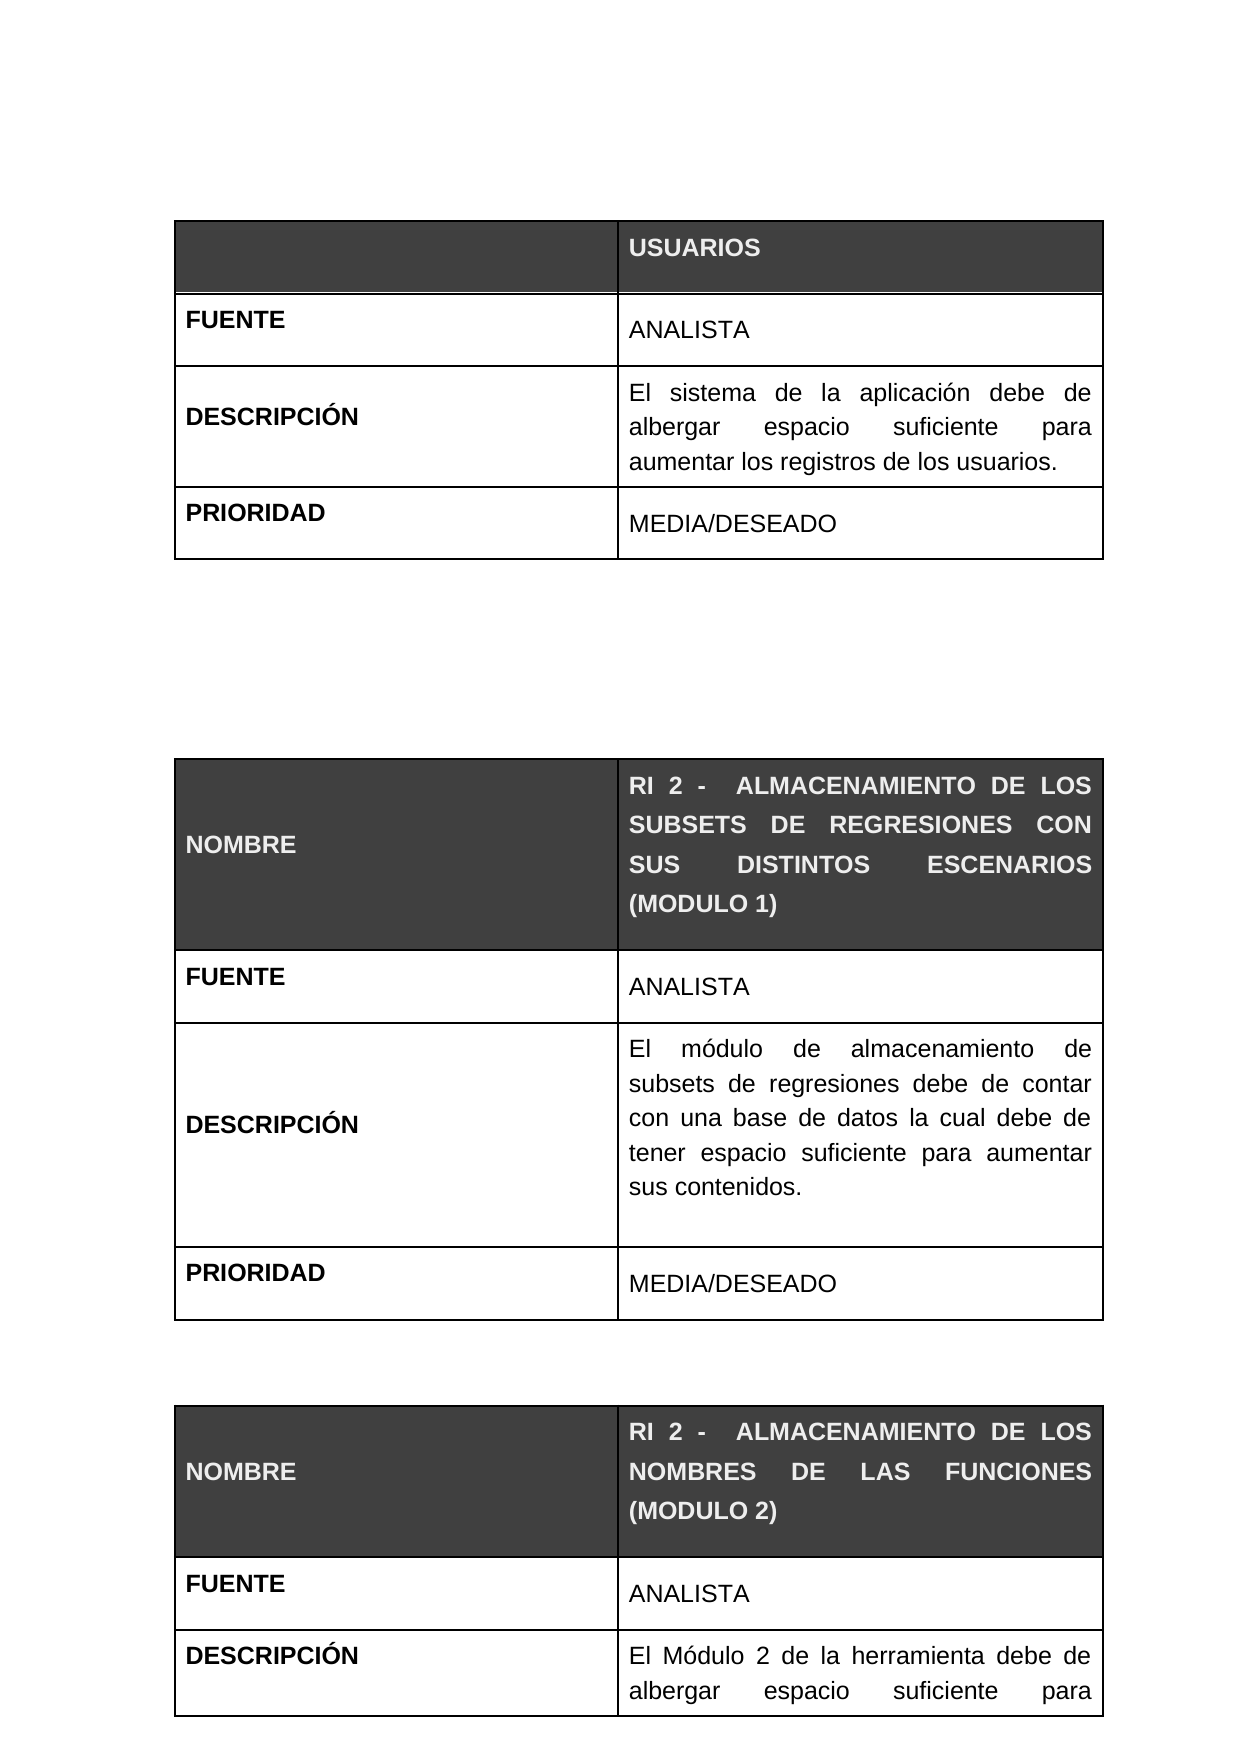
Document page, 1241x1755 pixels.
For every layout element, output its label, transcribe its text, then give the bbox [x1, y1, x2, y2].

table_cell FUENTE [176, 951, 617, 1022]
table_header RI 2 - ALMACENAMIENTO DE LOS NOMBRES DE LAS FUNCIONES (MODULO 2) [619, 1407, 1102, 1556]
table_cell PRIORIDAD [176, 1248, 617, 1318]
table_cell El Módulo 2 de la herramienta debe de albergar espacio suficiente para [619, 1631, 1102, 1715]
table_cell ANALISTA [619, 951, 1102, 1022]
table_cell PRIORIDAD [176, 488, 617, 558]
table_cell DESCRIPCIÓN [176, 1024, 617, 1246]
table_cell DESCRIPCIÓN [176, 367, 617, 486]
table_cell ANALISTA [619, 295, 1102, 365]
table_header NOMBRE [176, 760, 617, 949]
table_header NOMBRE [176, 1407, 617, 1556]
table_cell FUENTE [176, 1558, 617, 1629]
table_header RI 2 - ALMACENAMIENTO DE LOS SUBSETS DE REGRESIONES CON SUS DISTINTOS ESCENARIOS (MODULO 1) [619, 760, 1102, 949]
table_cell ANALISTA [619, 1558, 1102, 1629]
table_cell MEDIA/DESEADO [619, 1248, 1102, 1318]
table_header USUARIOS [619, 222, 1102, 292]
table_cell MEDIA/DESEADO [619, 488, 1102, 558]
table_cell El sistema de la aplicación debe de albergar espacio suficiente para aumentar los registros de los usuarios. [619, 367, 1102, 486]
table_cell DESCRIPCIÓN [176, 1631, 617, 1715]
table_header [176, 222, 617, 292]
table_cell FUENTE [176, 295, 617, 365]
table_cell El módulo de almacenamiento de subsets de regresiones debe de contar con una base de datos la cual debe de tener espacio suficiente para aumentar sus contenidos. [619, 1024, 1102, 1246]
